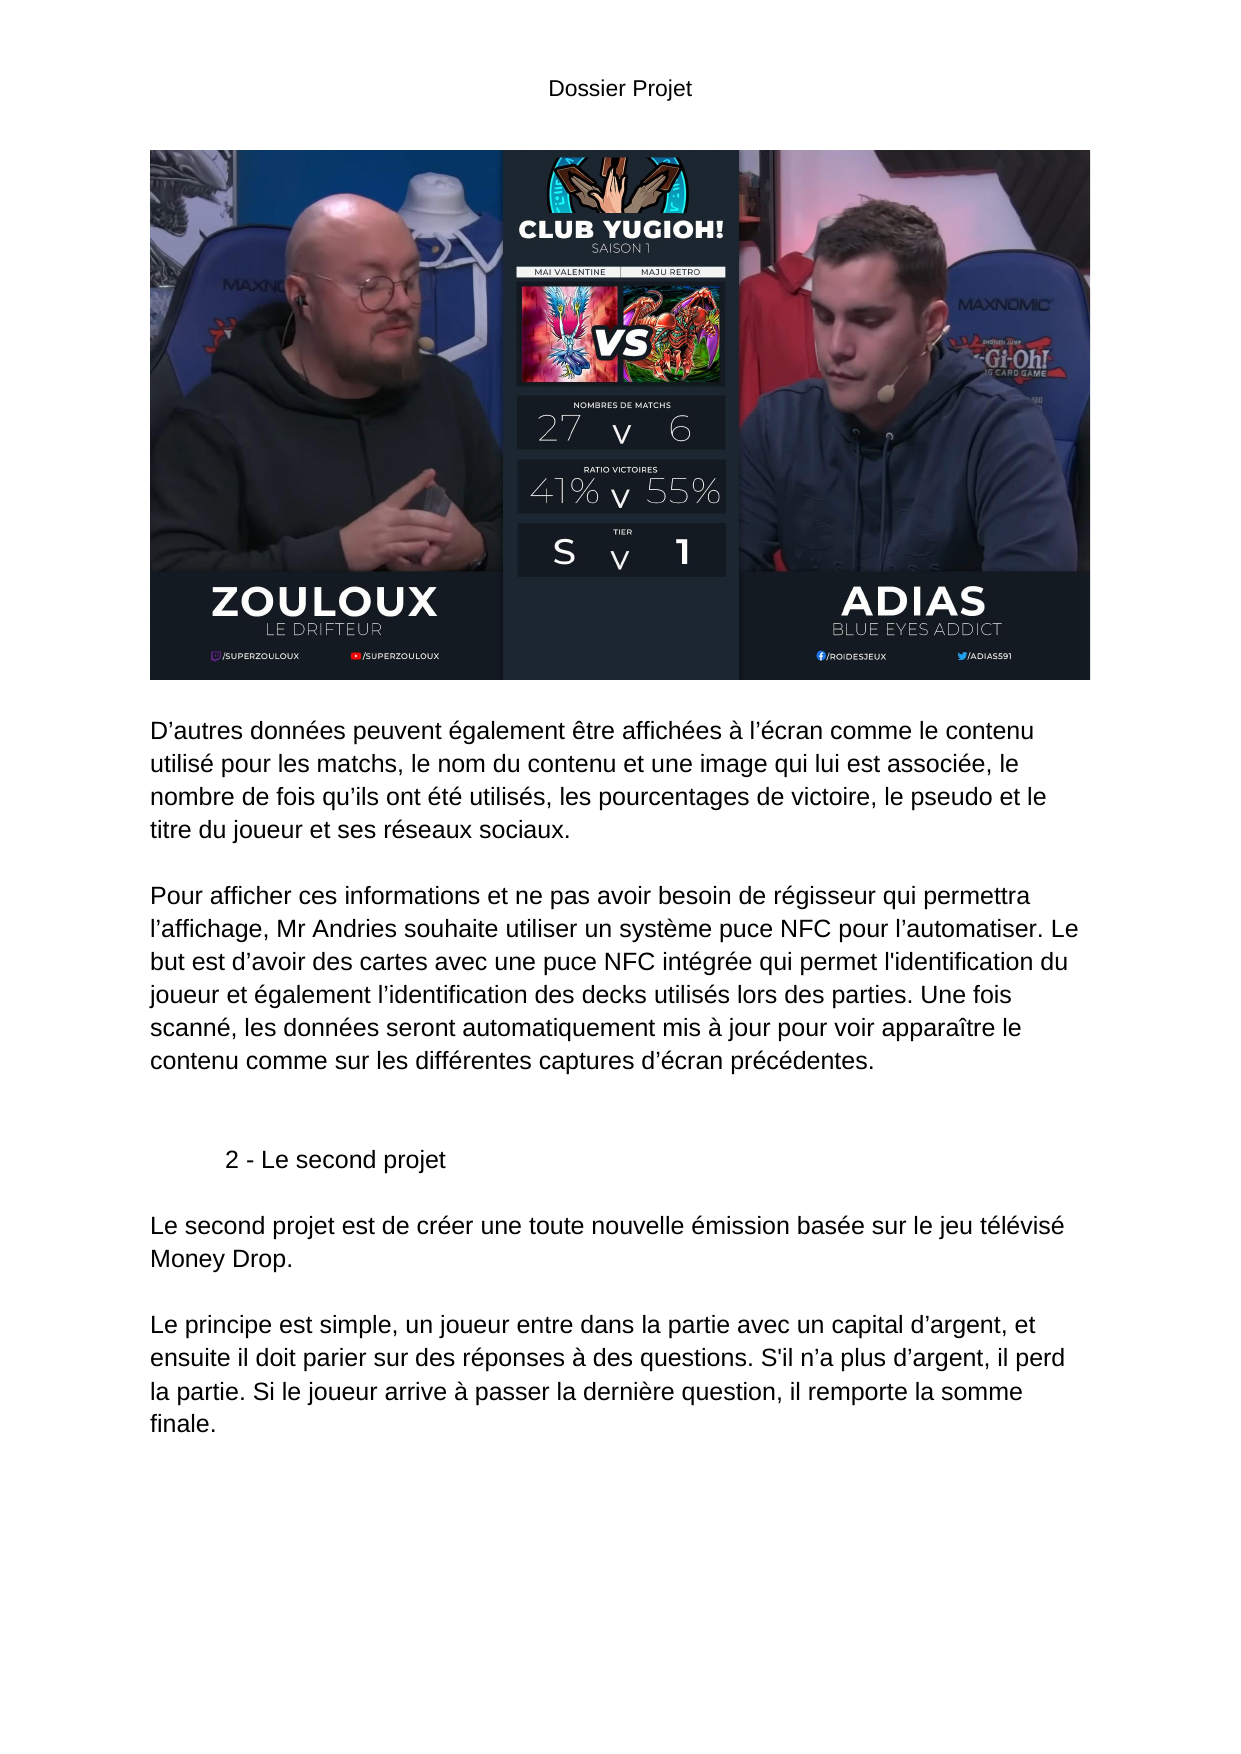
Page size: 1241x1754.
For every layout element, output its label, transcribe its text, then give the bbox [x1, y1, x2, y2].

picture [150, 150, 1091, 680]
text Le principe est simple, un joueur entre dans la partie avec un capital d’argent, et ensuite il doit parier sur des réponses à des questions. S'il n’a plus d’argent, il perd la partie. Si le joueur arrive à passer la dernière question, il remporte la somme finale. [150, 1310, 1090, 1438]
text 2 - Le second projet [150, 1145, 1090, 1174]
text Le second projet est de créer une toute nouvelle émission basée sur le jeu télévisé Money Drop. [150, 1211, 1090, 1273]
text D’autres données peuvent également être affichées à l’écran comme le contenu utilisé pour les matchs, le nom du contenu et une image qui lui est associée, le nombre de fois qu’ils ont été utilisés, les pourcentages de victoire, le pseudo et le titre du joueur et ses réseaux sociaux. [150, 716, 1090, 844]
text Pour afficher ces informations et ne pas avoir besoin de régisseur qui permettra l’affichage, Mr Andries souhaite utiliser un système puce NFC pour l’automatiser. Le but est d’avoir des cartes avec une puce NFC intégrée qui permet l'identification du joueur et également l’identification des decks utilisés lors des parties. Une fois scanné, les données seront automatiquement mis à jour pour voir apparaître le contenu comme sur les différentes captures d’écran précédentes. [150, 881, 1090, 1075]
